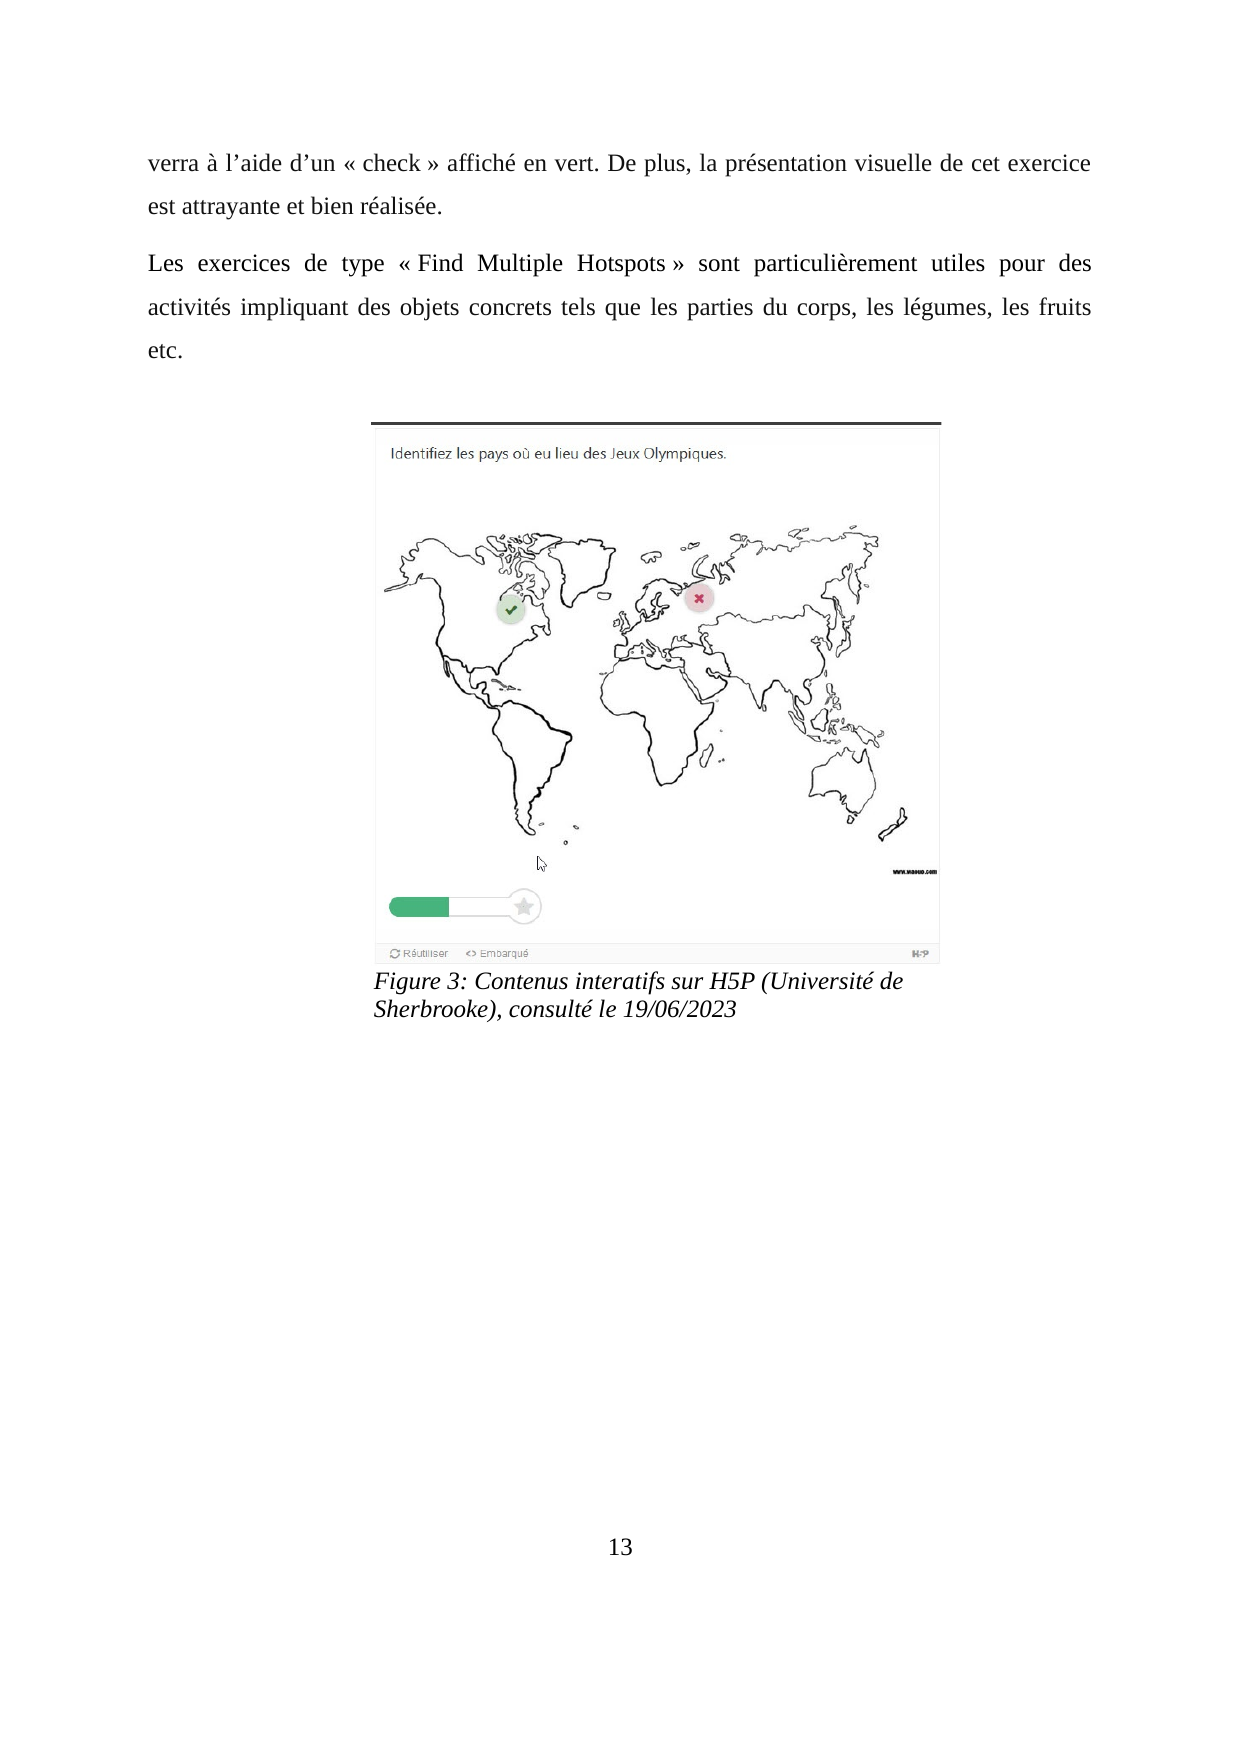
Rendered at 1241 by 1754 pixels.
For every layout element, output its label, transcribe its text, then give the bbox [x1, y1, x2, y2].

text Figure 3: Contenus interatifs sur H5P (Université de Sherbrooke), consulté le 19/06/2023 [374, 966, 939, 1023]
picture [371, 422, 942, 966]
text Les exercices de type « Find Multiple Hotspots » sont particulièrement utiles pour des activités impliquant des objets concrets tels que les parties du corps, les légumes, les fruits etc. [148, 248, 1092, 363]
text verra à l’aide d’un « check » affiché en vert. De plus, la présentation visuelle de cet exercice est attrayante et bien réalisée. [148, 148, 1092, 219]
